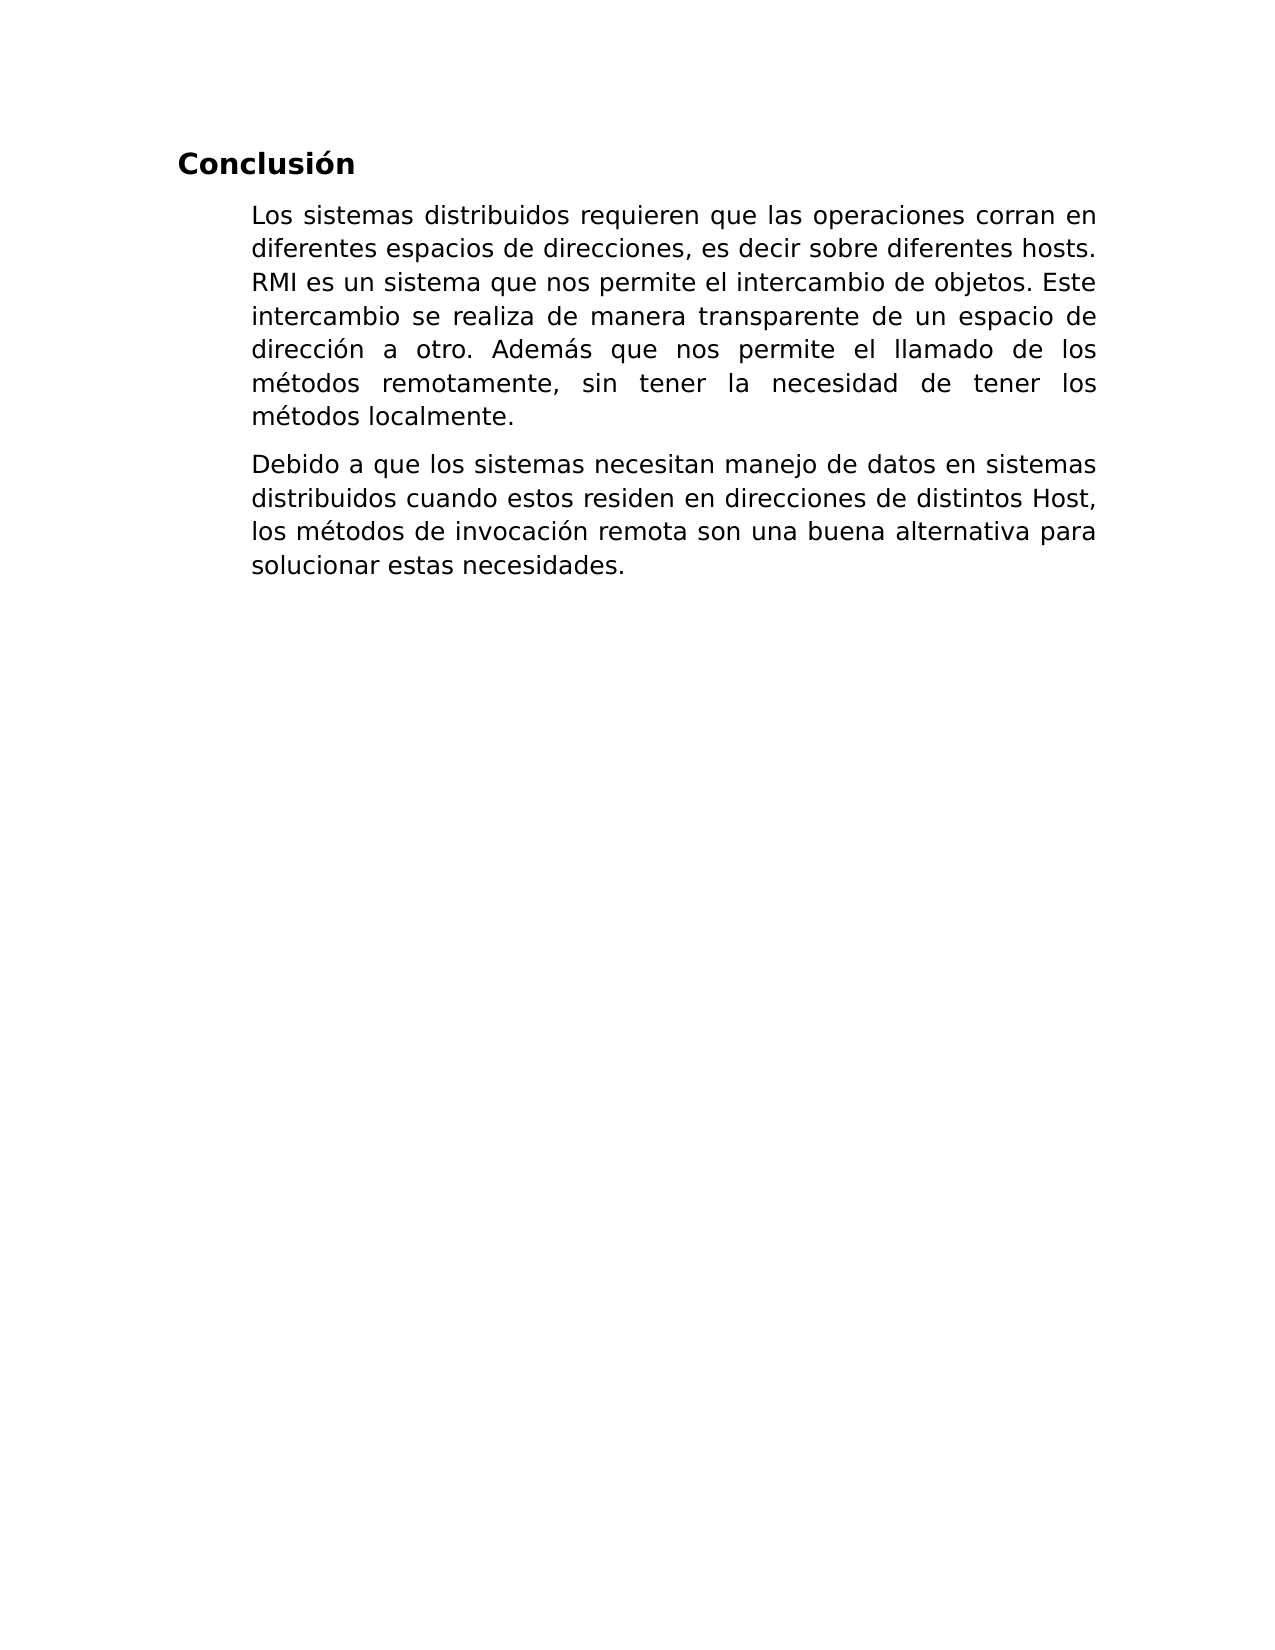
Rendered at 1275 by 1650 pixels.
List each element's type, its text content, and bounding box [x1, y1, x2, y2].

text Debido a que los sistemas necesitan manejo de datos en sistemas distribuidos cuando estos residen en direcciones de distintos Host, los métodos de invocación remota son una buena alternativa para solucionar estas necesidades. [251, 451, 1098, 580]
text Conclusión [177, 148, 1098, 182]
text Los sistemas distribuidos requieren que las operaciones corran en diferentes espacios de direcciones, es decir sobre diferentes hosts. RMI es un sistema que nos permite el intercambio de objetos. Este intercambio se realiza de manera transparente de un espacio de dirección a otro. Además que nos permite el llamado de los métodos remotamente, sin tener la necesidad de tener los métodos localmente. [251, 201, 1098, 432]
